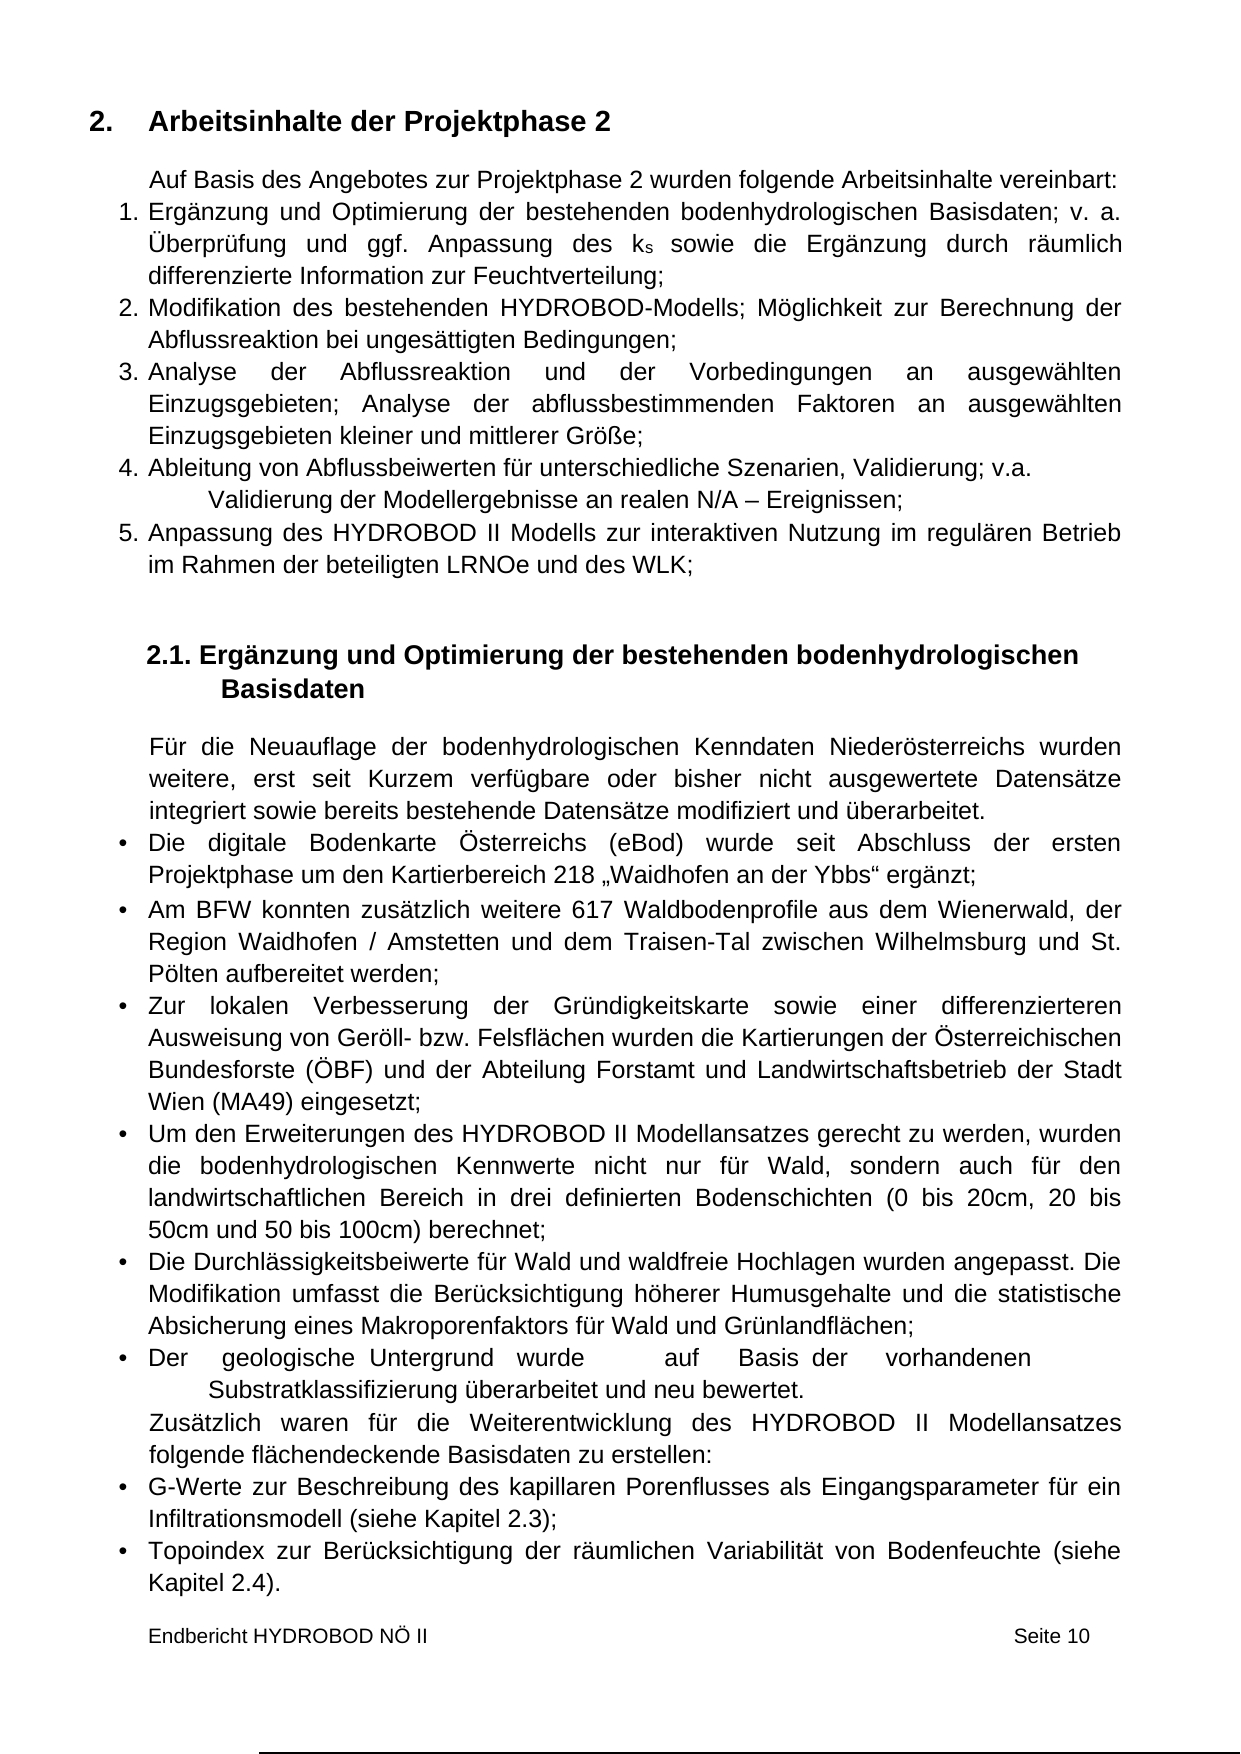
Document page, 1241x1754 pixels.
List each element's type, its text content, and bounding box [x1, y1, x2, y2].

list Arbeitsinhalte der Projektphase 2 [89, 104, 1137, 137]
list Die digitale Bodenkarte Österreichs (eBod) wurde seit Abschluss der ersten Projektphase um den Kartierbereich 218 „Waidhofen an der Ybbs“ ergänzt; [118, 828, 1123, 889]
list G-Werte zur Beschreibung des kapillaren Porenflusses als Eingangsparameter für ein Infiltrationsmodell (siehe Kapitel 2.3); [118, 1472, 1123, 1532]
list Am BFW konnten zusätzlich weitere 617 Waldbodenprofile aus dem Wienerwald, der Region Waidhofen / Amstetten und dem Traisen-Tal zwischen Wilhelmsburg und St. Pölten aufbereitet werden; [118, 895, 1123, 988]
list Der geologische Untergrund wurde auf Basis der vorhandenen [118, 1343, 1123, 1372]
list Modifikation des bestehenden HYDROBOD-Modells; Möglichkeit zur Berechnung der Abflussreaktion bei ungesättigten Bedingungen; [118, 293, 1123, 354]
text Substratklassifizierung überarbeitet und neu bewertet. [208, 1375, 1123, 1404]
list Anpassung des HYDROBOD II Modells zur interaktiven Nutzung im regulären Betrieb im Rahmen der beteiligten LRNOe und des WLK; [118, 518, 1123, 578]
list Um den Erweiterungen des HYDROBOD II Modellansatzes gerecht zu werden, wurden die bodenhydrologischen Kennwerte nicht nur für Wald, sondern auch für den landwirtschaftlichen Bereich in drei definierten Bodenschichten (0 bis 20cm, 20 bis 50cm und 50 bis 100cm) berechnet; [118, 1119, 1123, 1243]
list Zur lokalen Verbesserung der Gründigkeitskarte sowie einer differenzierteren Ausweisung von Geröll- bzw. Felsflächen wurden die Kartierungen der Österreichischen Bundesforste (ÖBF) und der Abteilung Forstamt und Landwirtschaftsbetrieb der Stadt Wien (MA49) eingesetzt; [118, 991, 1123, 1116]
text 2.1. Ergänzung und Optimierung der bestehenden bodenhydrologischen Basisdaten [146, 639, 1137, 704]
text Zusätzlich waren für die Weiterentwicklung des HYDROBOD II Modellansatzes folgende flächendeckende Basisdaten zu erstellen: [149, 1408, 1123, 1468]
text Für die Neuauflage der bodenhydrologischen Kenndaten Niederösterreichs wurden weitere, erst seit Kurzem verfügbare oder bisher nicht ausgewertete Datensätze integriert sowie bereits bestehende Datensätze modifiziert und überarbeitet. [149, 732, 1123, 825]
list Analyse der Abflussreaktion und der Vorbedingungen an ausgewählten Einzugsgebieten; Analyse der abflussbestimmenden Faktoren an ausgewählten Einzugsgebieten kleiner und mittlerer Größe; [118, 357, 1123, 450]
list Ableitung von Abflussbeiwerten für unterschiedliche Szenarien, Validierung; v.a. [118, 453, 1123, 482]
text Validierung der Modellergebnisse an realen N/A – Ereignissen; [208, 486, 1123, 514]
text Auf Basis des Angebotes zur Projektphase 2 wurden folgende Arbeitsinhalte vereinbart: [149, 165, 1123, 193]
list Ergänzung und Optimierung der bestehenden bodenhydrologischen Basisdaten; v. a. Überprüfung und ggf. Anpassung des ks sowie die Ergänzung durch räumlich differenzierte Information zur Feuchtverteilung; [118, 197, 1123, 289]
list Die Durchlässigkeitsbeiwerte für Wald und waldfreie Hochlagen wurden angepasst. Die Modifikation umfasst die Berücksichtigung höherer Humusgehalte und die statistische Absicherung eines Makroporenfaktors für Wald und Grünlandflächen; [118, 1247, 1123, 1339]
list Topoindex zur Berücksichtigung der räumlichen Variabilität von Bodenfeuchte (siehe Kapitel 2.4). [118, 1536, 1123, 1597]
